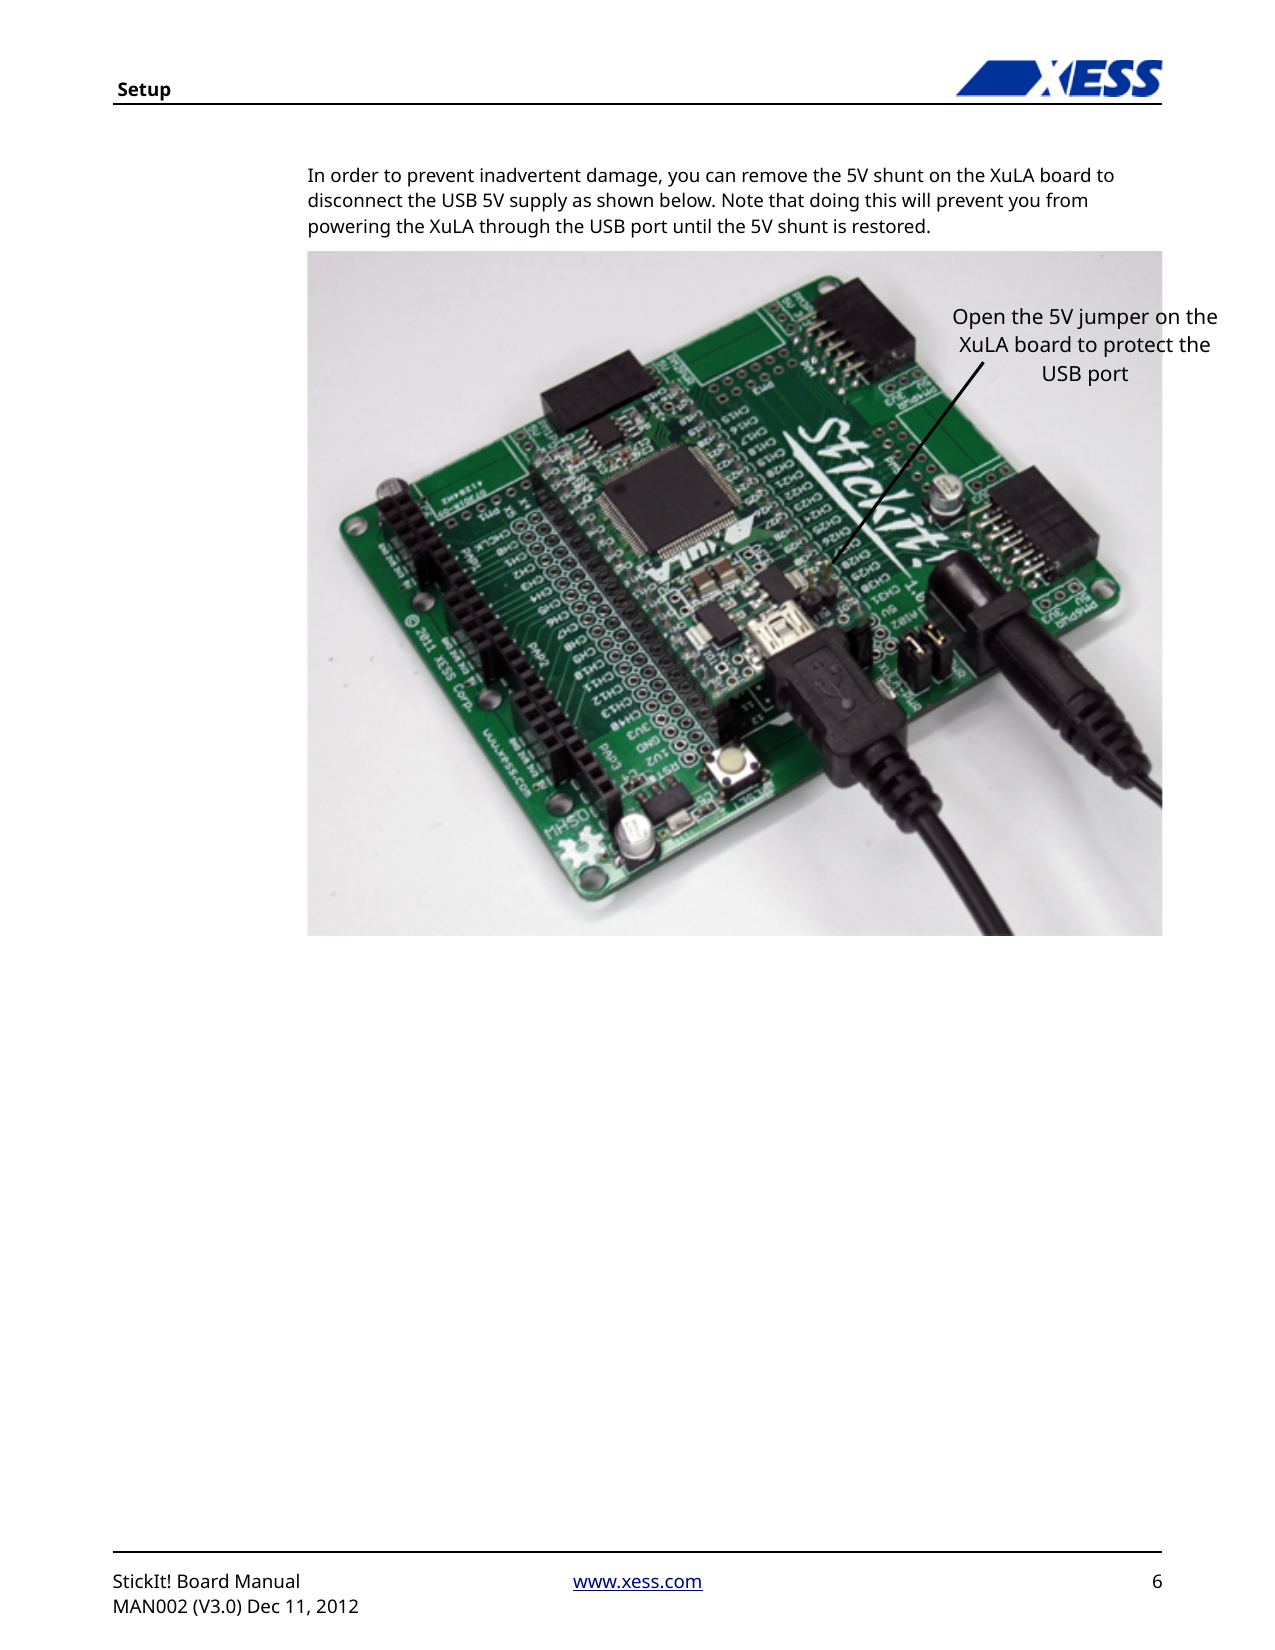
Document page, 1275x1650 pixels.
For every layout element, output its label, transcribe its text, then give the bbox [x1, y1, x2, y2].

picture [307, 251, 1163, 936]
picture [955, 60, 1163, 97]
text In order to prevent inadvertent damage, you can remove the 5V shunt on the XuLA board to disconnect the USB 5V supply as shown below. Note that doing this will prevent you from powering the XuLA through the USB port until the 5V shunt is restored. [307, 162, 1162, 238]
picture [1158, 342, 1163, 351]
picture [1158, 314, 1163, 323]
